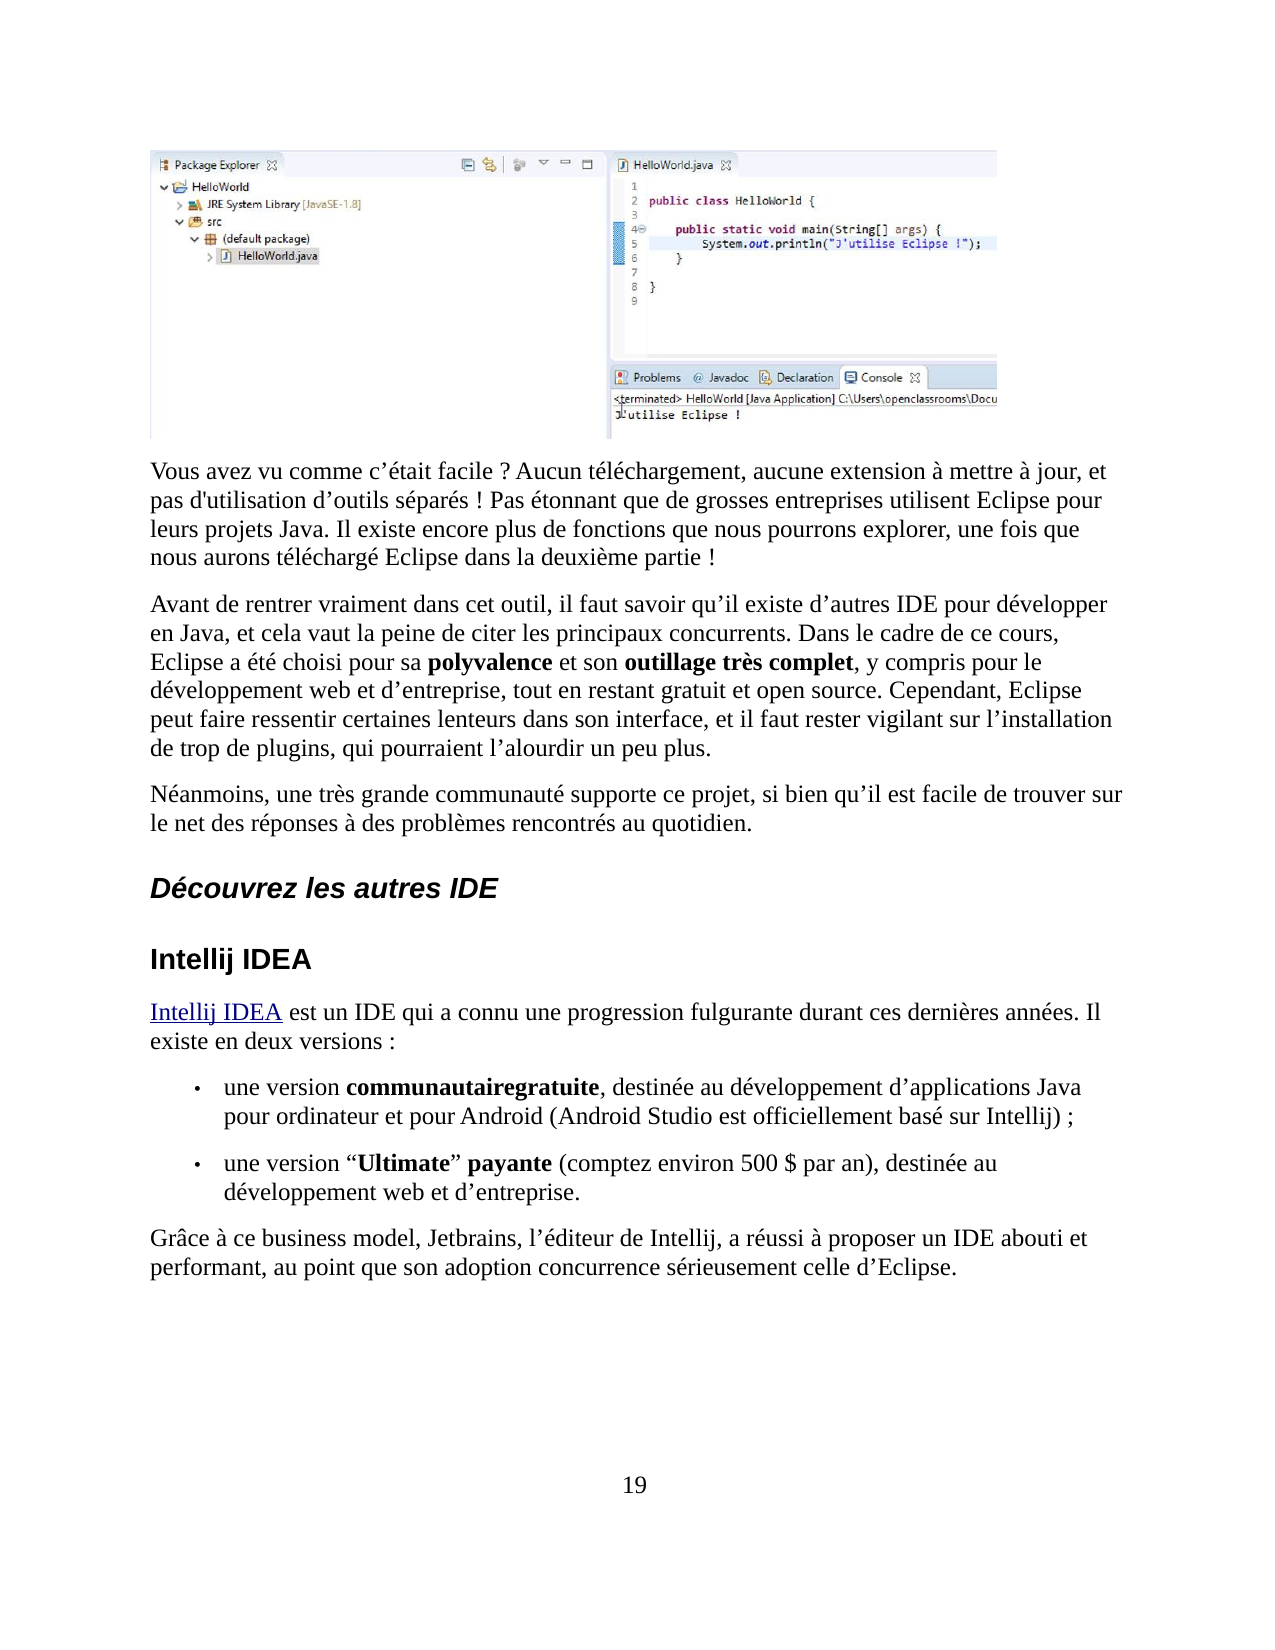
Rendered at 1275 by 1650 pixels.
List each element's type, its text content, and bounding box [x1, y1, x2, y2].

subtitle Découvrez les autres IDE [150, 871, 1125, 904]
text Néanmoins, une très grande communauté supporte ce projet, si bien qu’il est facile de trouver sur le net des réponses à des problèmes rencontrés au quotidien. [150, 779, 1125, 837]
text Grâce à ce business model, Jetbrains, l’éditeur de Intellij, a réussi à proposer un IDE abouti et performant, au point que son adoption concurrence sérieusement celle d’Eclipse. [150, 1223, 1125, 1281]
text Intellij IDEA est un IDE qui a connu une progression fulgurante durant ces dernières années. Il existe en deux versions : [150, 997, 1125, 1054]
subtitle Intellij IDEA [150, 942, 1125, 976]
list une version “Ultimate” payante (comptez environ 500 $ par an), destinée au développement web et d’entreprise. [194, 1148, 1125, 1205]
picture [150, 150, 997, 439]
list une version communautairegratuite, destinée au développement d’applications Java pour ordinateur et pour Android (Android Studio est officiellement basé sur Intellij) ; [194, 1072, 1125, 1130]
text Vous avez vu comme c’était facile ? Aucun téléchargement, aucune extension à mettre à jour, et pas d'utilisation d’outils séparés ! Pas étonnant que de grosses entreprises utilisent Eclipse pour leurs projets Java. Il existe encore plus de fonctions que nous pourrons explorer, une fois que nous aurons téléchargé Eclipse dans la deuxième partie ! [150, 456, 1125, 571]
text Avant de rentrer vraiment dans cet outil, il faut savoir qu’il existe d’autres IDE pour développer en Java, et cela vaut la peine de citer les principaux concurrents. Dans le cadre de ce cours, Eclipse a été choisi pour sa polyvalence et son outillage très complet, y compris pour le développement web et d’entreprise, tout en restant gratuit et open source. Cependant, Eclipse peut faire ressentir certaines lenteurs dans son interface, et il faut rester vigilant sur l’installation de trop de plugins, qui pourraient l’alourdir un peu plus. [150, 589, 1125, 762]
